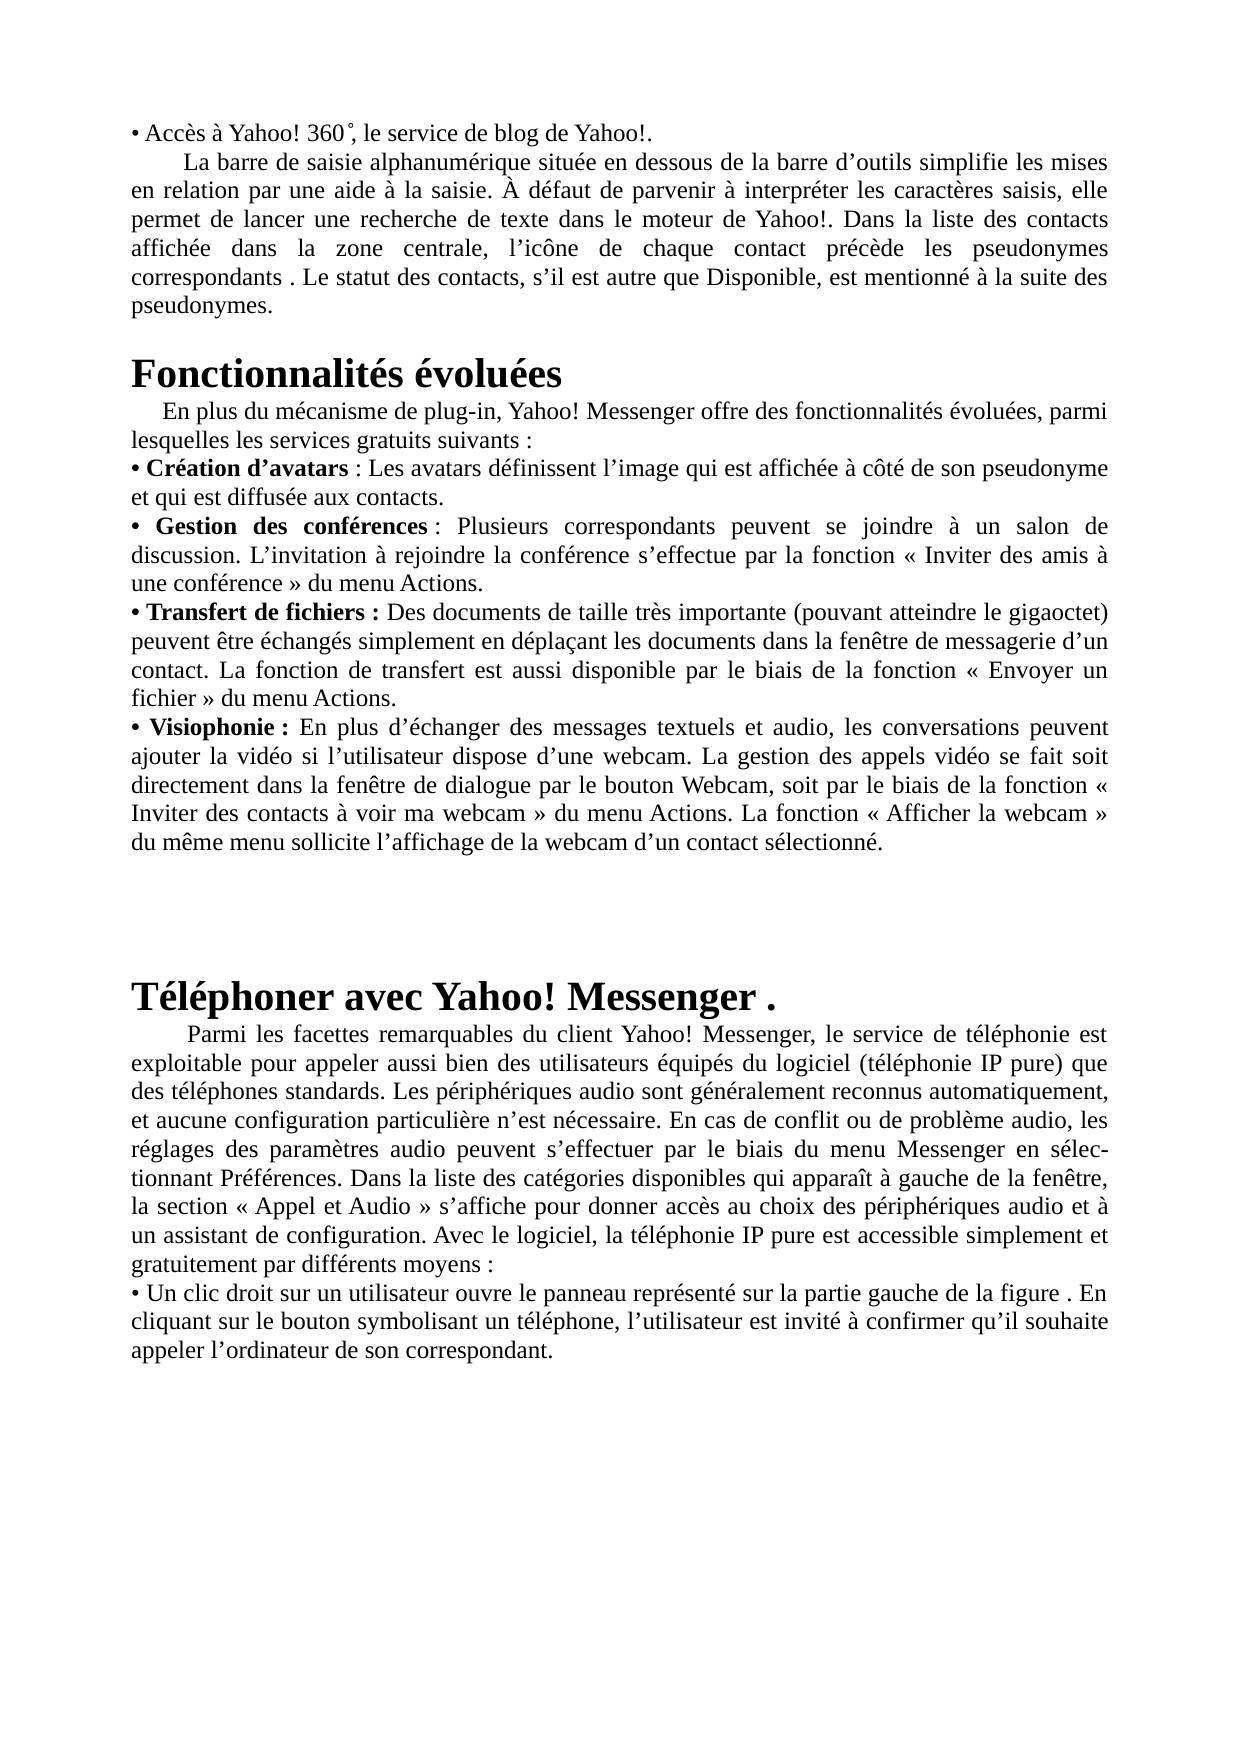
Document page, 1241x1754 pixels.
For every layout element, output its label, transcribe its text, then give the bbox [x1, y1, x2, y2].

text • Un clic droit sur un utilisateur ouvre le panneau représenté sur la partie gauche de la figure . En cliquant sur le bouton symbolisant un téléphone, l’utilisateur est invité à confirmer qu’il souhaite appeler l’ordinateur de son correspondant. [131, 1278, 1109, 1364]
text • Visiophonie : En plus d’échanger des messages textuels et audio, les conversations peuvent ajouter la vidéo si l’utilisateur dispose d’une webcam. La gestion des appels vidéo se fait soit directement dans la fenêtre de dialogue par le bouton Webcam, soit par le biais de la fonction « Inviter des contacts à voir ma webcam » du menu Actions. La fonction « Afficher la webcam » du même menu sollicite l’affichage de la webcam d’un contact sélectionné. [131, 712, 1109, 856]
text • Accès à Yahoo! 360 ̊, le service de blog de Yahoo!. [131, 118, 1109, 147]
text • Gestion des conférences : Plusieurs correspondants peuvent se joindre à un salon de discussion. L’invitation à rejoindre la conférence s’effectue par la fonction « Inviter des amis à une conférence » du menu Actions. [131, 511, 1109, 597]
text Fonctionnalités évoluées [131, 348, 1109, 396]
text • Création d’avatars : Les avatars définissent l’image qui est affichée à côté de son pseudonyme et qui est diffusée aux contacts. [131, 453, 1109, 511]
text En plus du mécanisme de plug-in, Yahoo! Messenger offre des fonctionnalités évoluées, parmi lesquelles les services gratuits suivants : [131, 396, 1109, 453]
text Parmi les facettes remarquables du client Yahoo! Messenger, le service de téléphonie est exploitable pour appeler aussi bien des utilisateurs équipés du logiciel (téléphonie IP pure) que des téléphones standards. Les périphériques audio sont généralement reconnus automatiquement, et aucune configuration particulière n’est nécessaire. En cas de conflit ou de problème audio, les réglages des paramètres audio peuvent s’effectuer par le biais du menu Messenger en sélec-tionnant Préférences. Dans la liste des catégories disponibles qui apparaît à gauche de la fenêtre, la section « Appel et Audio » s’affiche pour donner accès au choix des périphériques audio et à un assistant de configuration. Avec le logiciel, la téléphonie IP pure est accessible simplement et gratuitement par différents moyens : [131, 1019, 1109, 1278]
text Téléphoner avec Yahoo! Messenger . [131, 971, 1109, 1019]
text • Transfert de fichiers : Des documents de taille très importante (pouvant atteindre le gigaoctet) peuvent être échangés simplement en déplaçant les documents dans la fenêtre de messagerie d’un contact. La fonction de transfert est aussi disponible par le biais de la fonction « Envoyer un fichier » du menu Actions. [131, 597, 1109, 712]
text La barre de saisie alphanumérique située en dessous de la barre d’outils simplifie les mises en relation par une aide à la saisie. À défaut de parvenir à interpréter les caractères saisis, elle permet de lancer une recherche de texte dans le moteur de Yahoo!. Dans la liste des contacts affichée dans la zone centrale, l’icône de chaque contact précède les pseudonymes correspondants . Le statut des contacts, s’il est autre que Disponible, est mentionné à la suite des pseudonymes. [131, 147, 1109, 319]
